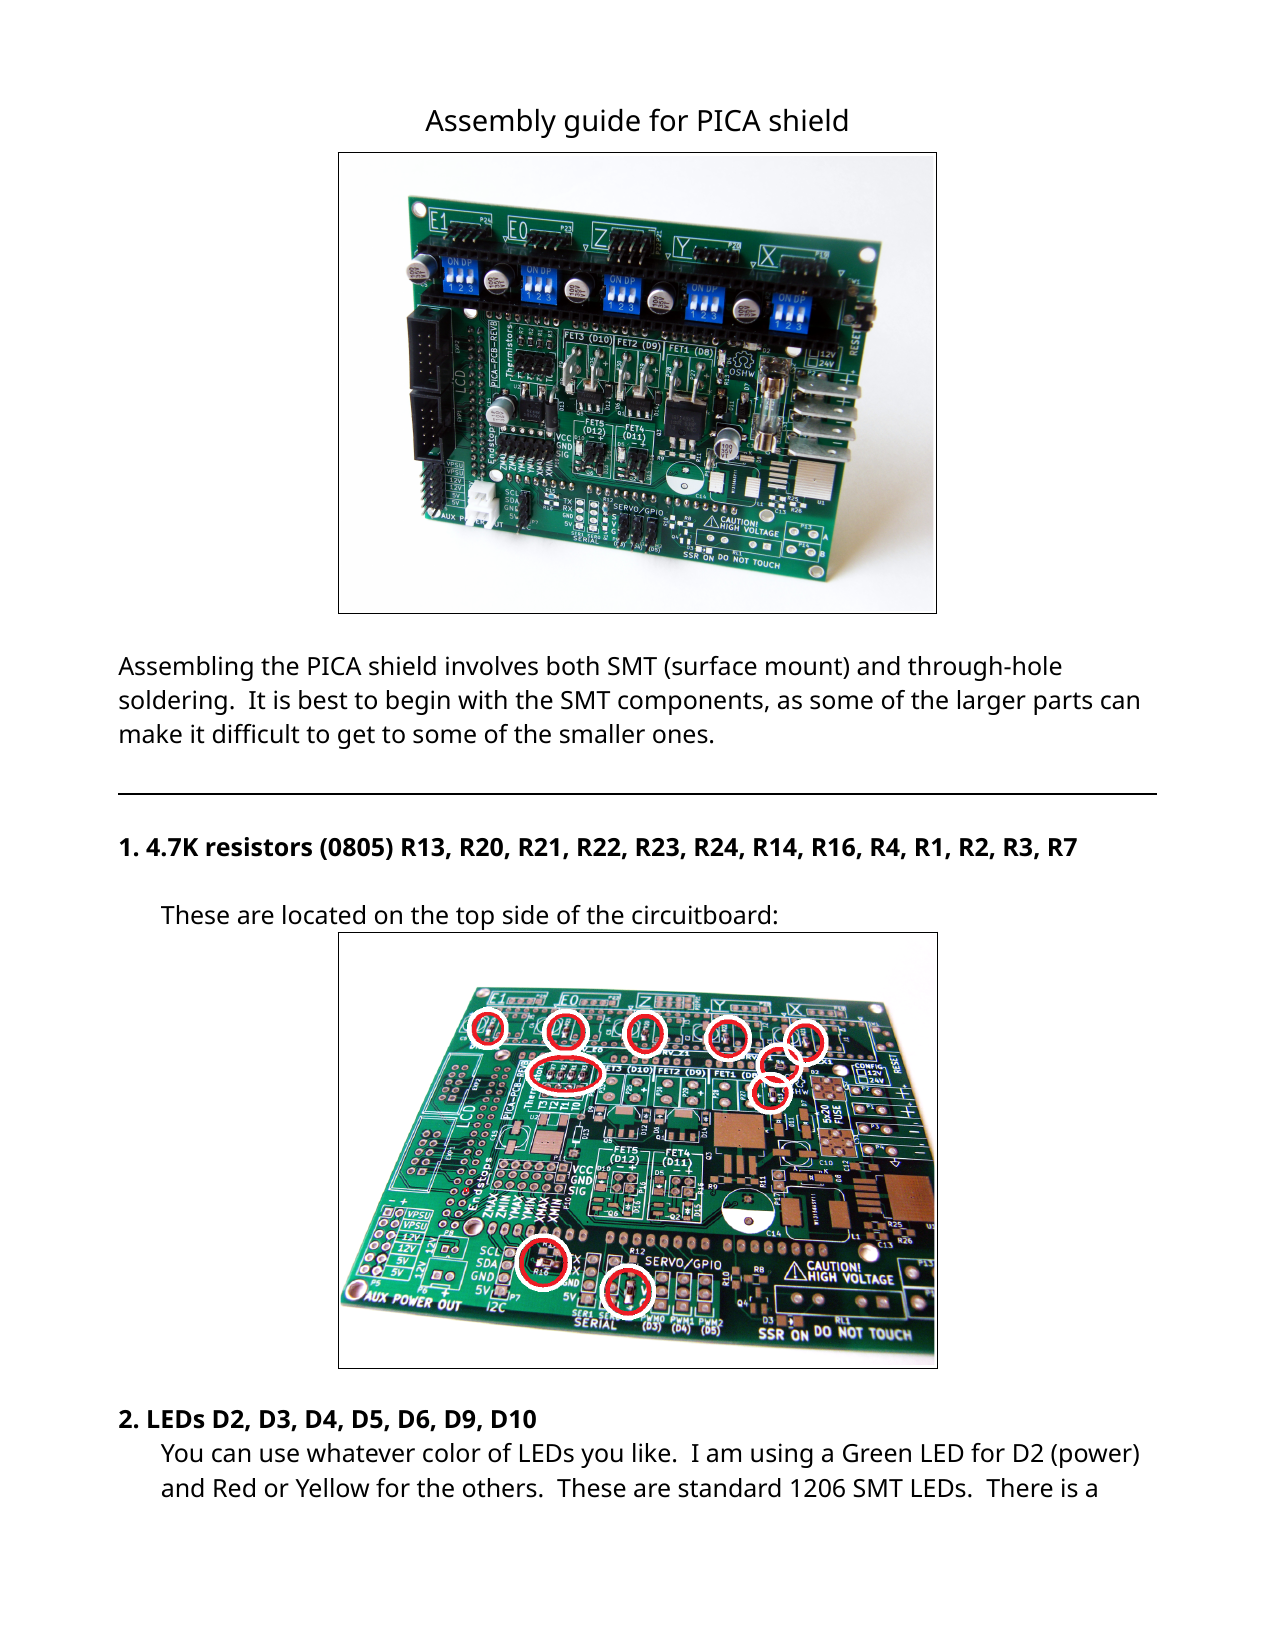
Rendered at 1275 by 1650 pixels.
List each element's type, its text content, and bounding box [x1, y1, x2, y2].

text 1. 4.7K resistors (0805) R13, R20, R21, R22, R23, R24, R14, R16, R4, R1, R2, R3, R7 [118, 829, 1157, 863]
text You can use whatever color of LEDs you like. I am using a Green LED for D2 (power) and Red or Yellow for the others. These are standard 1206 SMT LEDs. There is a [161, 1436, 1157, 1504]
picture [341, 156, 934, 611]
text 2. LEDs D2, D3, D4, D5, D6, D9, D10 [118, 1402, 1157, 1436]
text Assembling the PICA shield involves both SMT (surface mount) and through-hole soldering. It is best to begin with the SMT components, as some of the larger parts can make it difficult to get to some of the smaller ones. [118, 648, 1157, 750]
text These are located on the top side of the circuitboard: [161, 897, 1157, 932]
picture [340, 934, 935, 1365]
subtitle Assembly guide for PICA shield [118, 100, 1157, 140]
